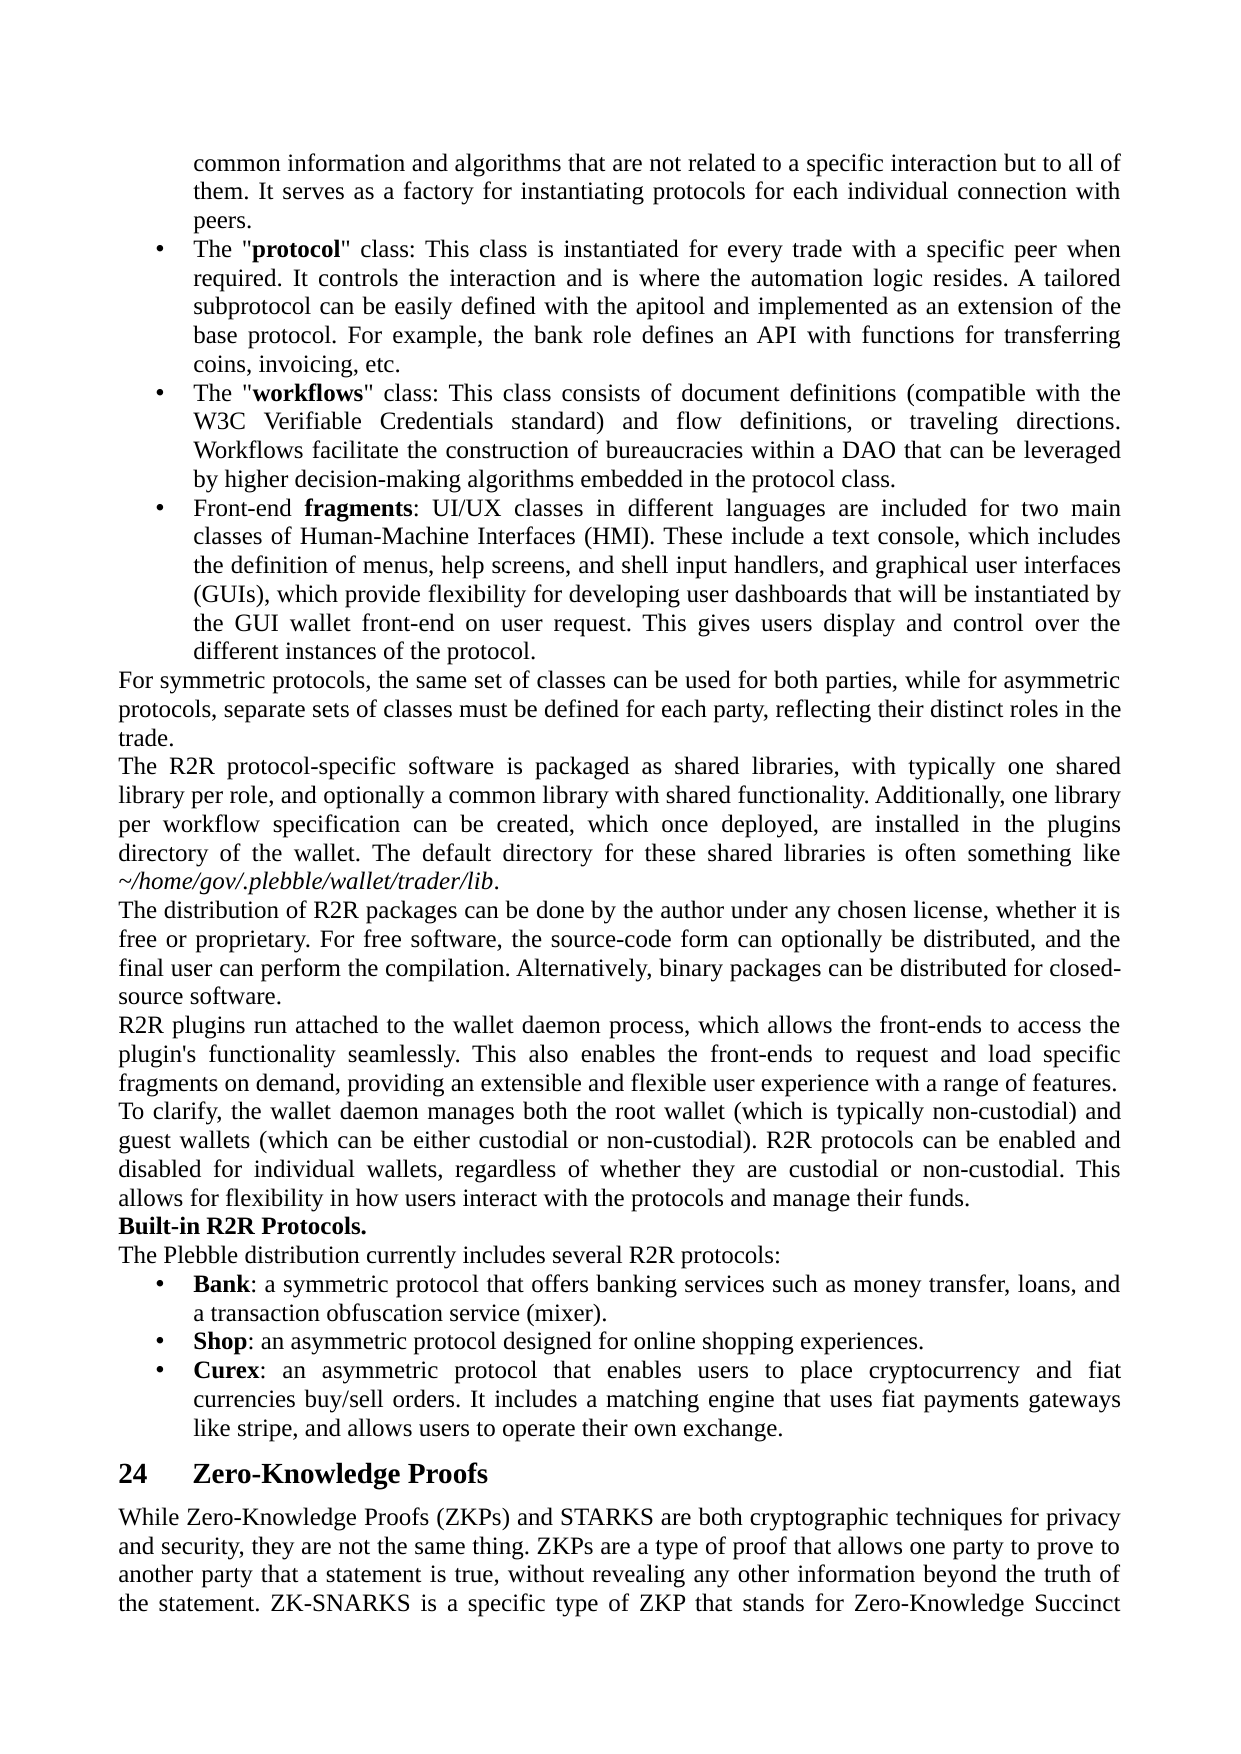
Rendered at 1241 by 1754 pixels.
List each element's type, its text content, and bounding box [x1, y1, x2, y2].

text For symmetric protocols, the same set of classes can be used for both parties, while for asymmetric protocols, separate sets of classes must be defined for each party, reflecting their distinct roles in the trade. [118, 665, 1122, 751]
list Front-end fragments: UI/UX classes in different languages are included for two main classes of Human-Machine Interfaces (HMI). These include a text console, which includes the definition of menus, help screens, and shell input handlers, and graphical user interfaces (GUIs), which provide flexibility for developing user dashboards that will be instantiated by the GUI wallet front-end on user request. This gives users display and control over the different instances of the protocol. [156, 493, 1122, 665]
list Bank: a symmetric protocol that offers banking services such as money transfer, loans, and a transaction obfuscation service (mixer). [156, 1269, 1122, 1326]
list common information and algorithms that are not related to a specific interaction but to all of them. It serves as a factory for instantiating protocols for each individual connection with peers. [156, 148, 1122, 234]
text To clarify, the wallet daemon manages both the root wallet (which is typically non-custodial) and guest wallets (which can be either custodial or non-custodial). R2R protocols can be enabled and disabled for individual wallets, regardless of whether they are custodial or non-custodial. This allows for flexibility in how users interact with the protocols and manage their funds. [118, 1096, 1122, 1211]
text Built-in R2R Protocols. [118, 1211, 1122, 1240]
text The Plebble distribution currently includes several R2R protocols: [118, 1240, 1122, 1269]
subtitle Zero-Knowledge Proofs [118, 1456, 1122, 1489]
list Shop: an asymmetric protocol designed for online shopping experiences. [156, 1326, 1122, 1355]
text R2R plugins run attached to the wallet daemon process, which allows the front-ends to access the plugin's functionality seamlessly. This also enables the front-ends to request and load specific fragments on demand, providing an extensible and flexible user experience with a range of features. [118, 1010, 1122, 1096]
text The R2R protocol-specific software is packaged as shared libraries, with typically one shared library per role, and optionally a common library with shared functionality. Additionally, one library per workflow specification can be created, which once deployed, are installed in the plugins directory of the wallet. The default directory for these shared libraries is often something like ~/home/gov/.plebble/wallet/trader/lib. [118, 751, 1122, 895]
text The distribution of R2R packages can be done by the author under any chosen license, whether it is free or proprietary. For free software, the source-code form can optionally be distributed, and the final user can perform the compilation. Alternatively, binary packages can be distributed for closed-source software. [118, 895, 1122, 1010]
list Curex: an asymmetric protocol that enables users to place cryptocurrency and fiat currencies buy/sell orders. It includes a matching engine that uses fiat payments gateways like stripe, and allows users to operate their own exchange. [156, 1355, 1122, 1441]
list The "protocol" class: This class is instantiated for every trade with a specific peer when required. It controls the interaction and is where the automation logic resides. A tailored subprotocol can be easily defined with the apitool and implemented as an extension of the base protocol. For example, the bank role defines an API with functions for transferring coins, invoicing, etc. [156, 234, 1122, 378]
text While Zero-Knowledge Proofs (ZKPs) and STARKS are both cryptographic techniques for privacy and security, they are not the same thing. ZKPs are a type of proof that allows one party to prove to another party that a statement is true, without revealing any other information beyond the truth of the statement. ZK-SNARKS is a specific type of ZKP that stands for Zero-Knowledge Succinct [118, 1502, 1122, 1617]
list The "workflows" class: This class consists of document definitions (compatible with the W3C Verifiable Credentials standard) and flow definitions, or traveling directions. Workflows facilitate the construction of bureaucracies within a DAO that can be leveraged by higher decision-making algorithms embedded in the protocol class. [156, 378, 1122, 493]
